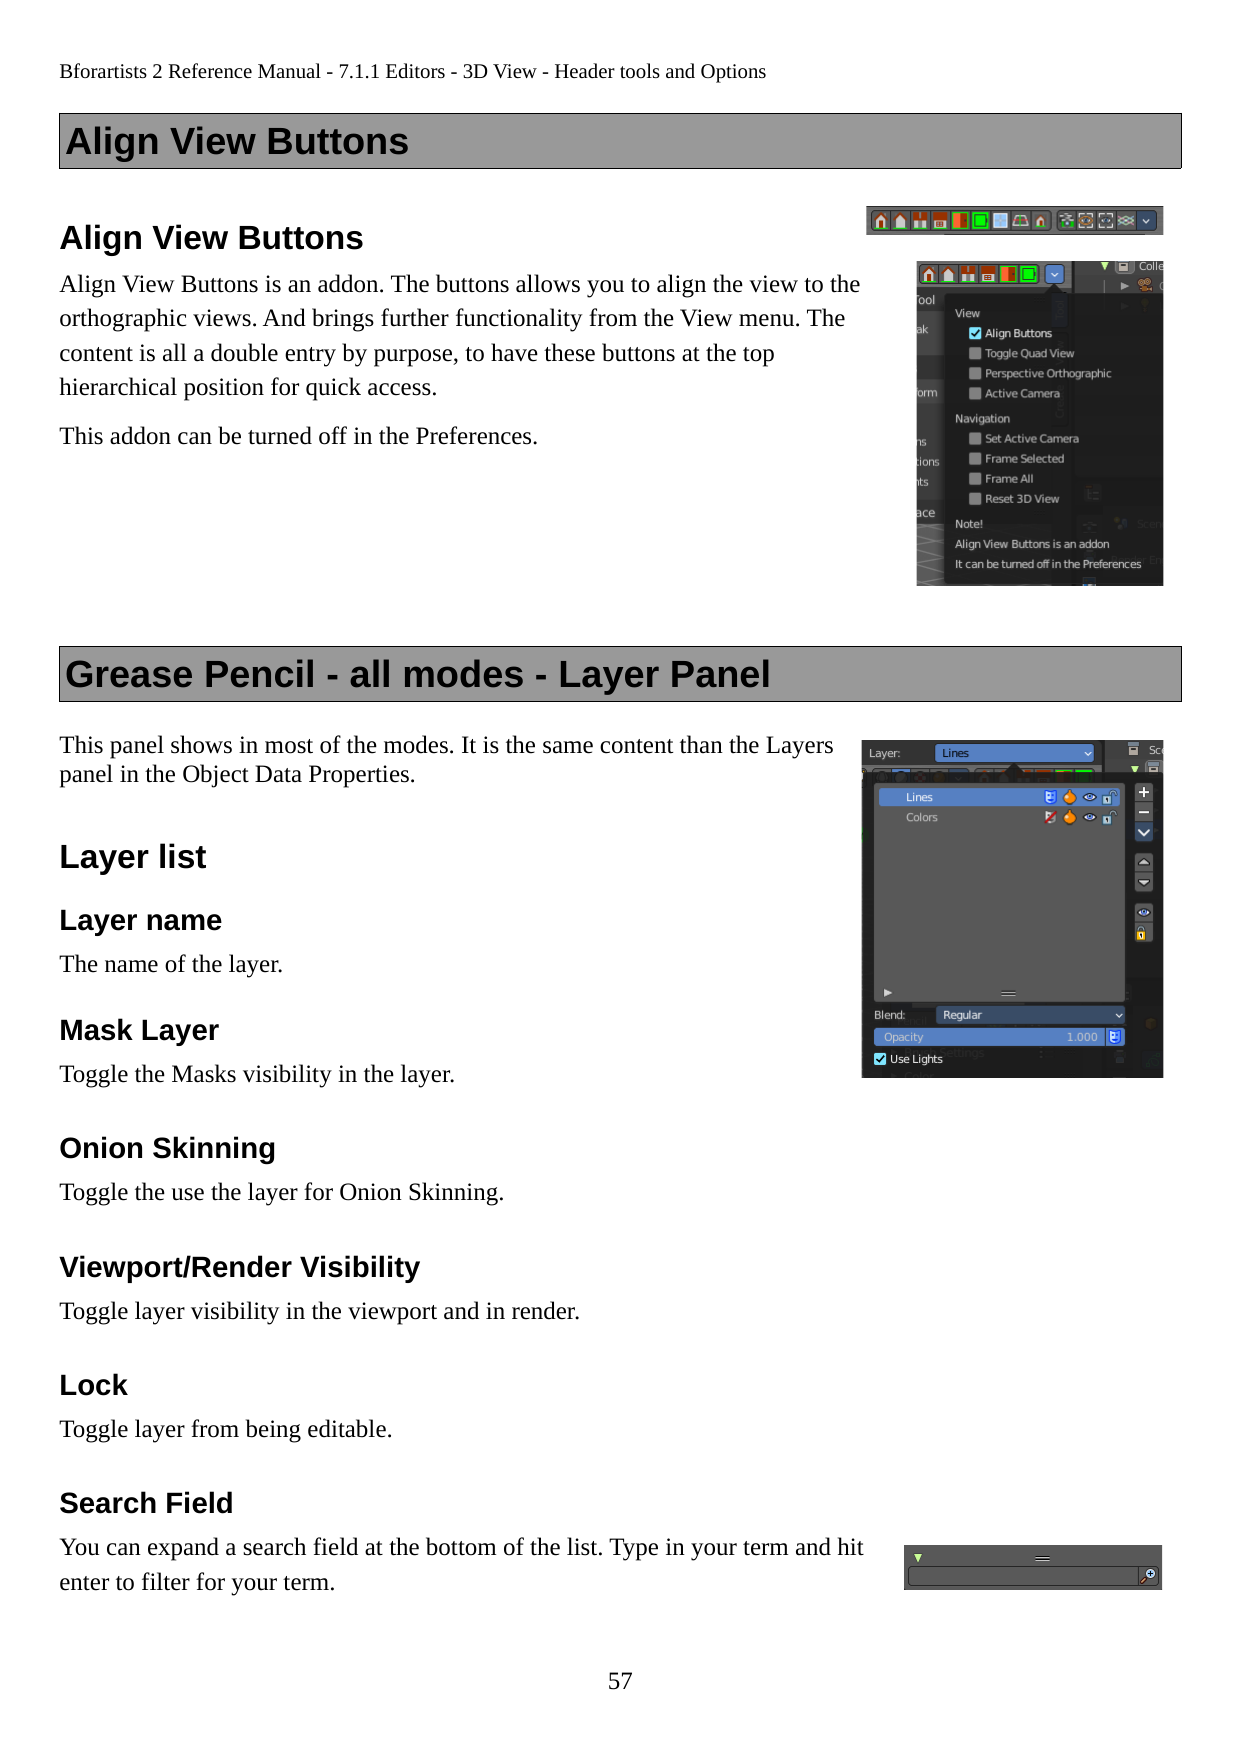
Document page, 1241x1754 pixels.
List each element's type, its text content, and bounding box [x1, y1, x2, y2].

text [1164, 949, 1181, 978]
subtitle Lock [59, 1368, 1181, 1402]
subtitle [1164, 903, 1181, 937]
picture [866, 206, 1164, 235]
subtitle Viewport/Render Visibility [59, 1249, 1181, 1283]
picture [916, 261, 1164, 586]
subtitle Search Field [59, 1486, 1181, 1520]
text Toggle layer from being editable. [59, 1414, 1181, 1443]
subtitle [1164, 837, 1181, 876]
text You can expand a search field at the bottom of the list. Type in your term and hit enter to filter for your term. [59, 1532, 1181, 1596]
subtitle Align View Buttons [59, 217, 1181, 256]
text This addon can be turned off in the Preferences. [59, 421, 916, 450]
table_header Align View Buttons [60, 114, 1181, 168]
subtitle Layer list [59, 837, 861, 876]
picture [904, 1545, 1163, 1590]
subtitle Mask Layer [59, 1013, 861, 1047]
text Toggle layer visibility in the viewport and in render. [59, 1296, 1181, 1324]
picture [861, 740, 1164, 1078]
text This panel shows in most of the modes. It is the same content than the Layers panel in the Object Data Properties. [59, 730, 1181, 788]
subtitle [1164, 1013, 1181, 1047]
text Toggle the Masks visibility in the layer. [59, 1059, 1181, 1088]
text Toggle the use the layer for Onion Skinning. [59, 1177, 1181, 1206]
subtitle Layer name [59, 903, 861, 937]
text The name of the layer. [59, 949, 861, 978]
text Align View Buttons is an addon. The buttons allows you to align the view to the orthographic views. And brings further functionality from the View menu. The content is all a double entry by purpose, to have these buttons at the top hierarchical position for quick access. [59, 269, 916, 401]
subtitle Onion Skinning [59, 1131, 1181, 1165]
table_header Grease Pencil - all modes - Layer Panel [60, 647, 1181, 701]
